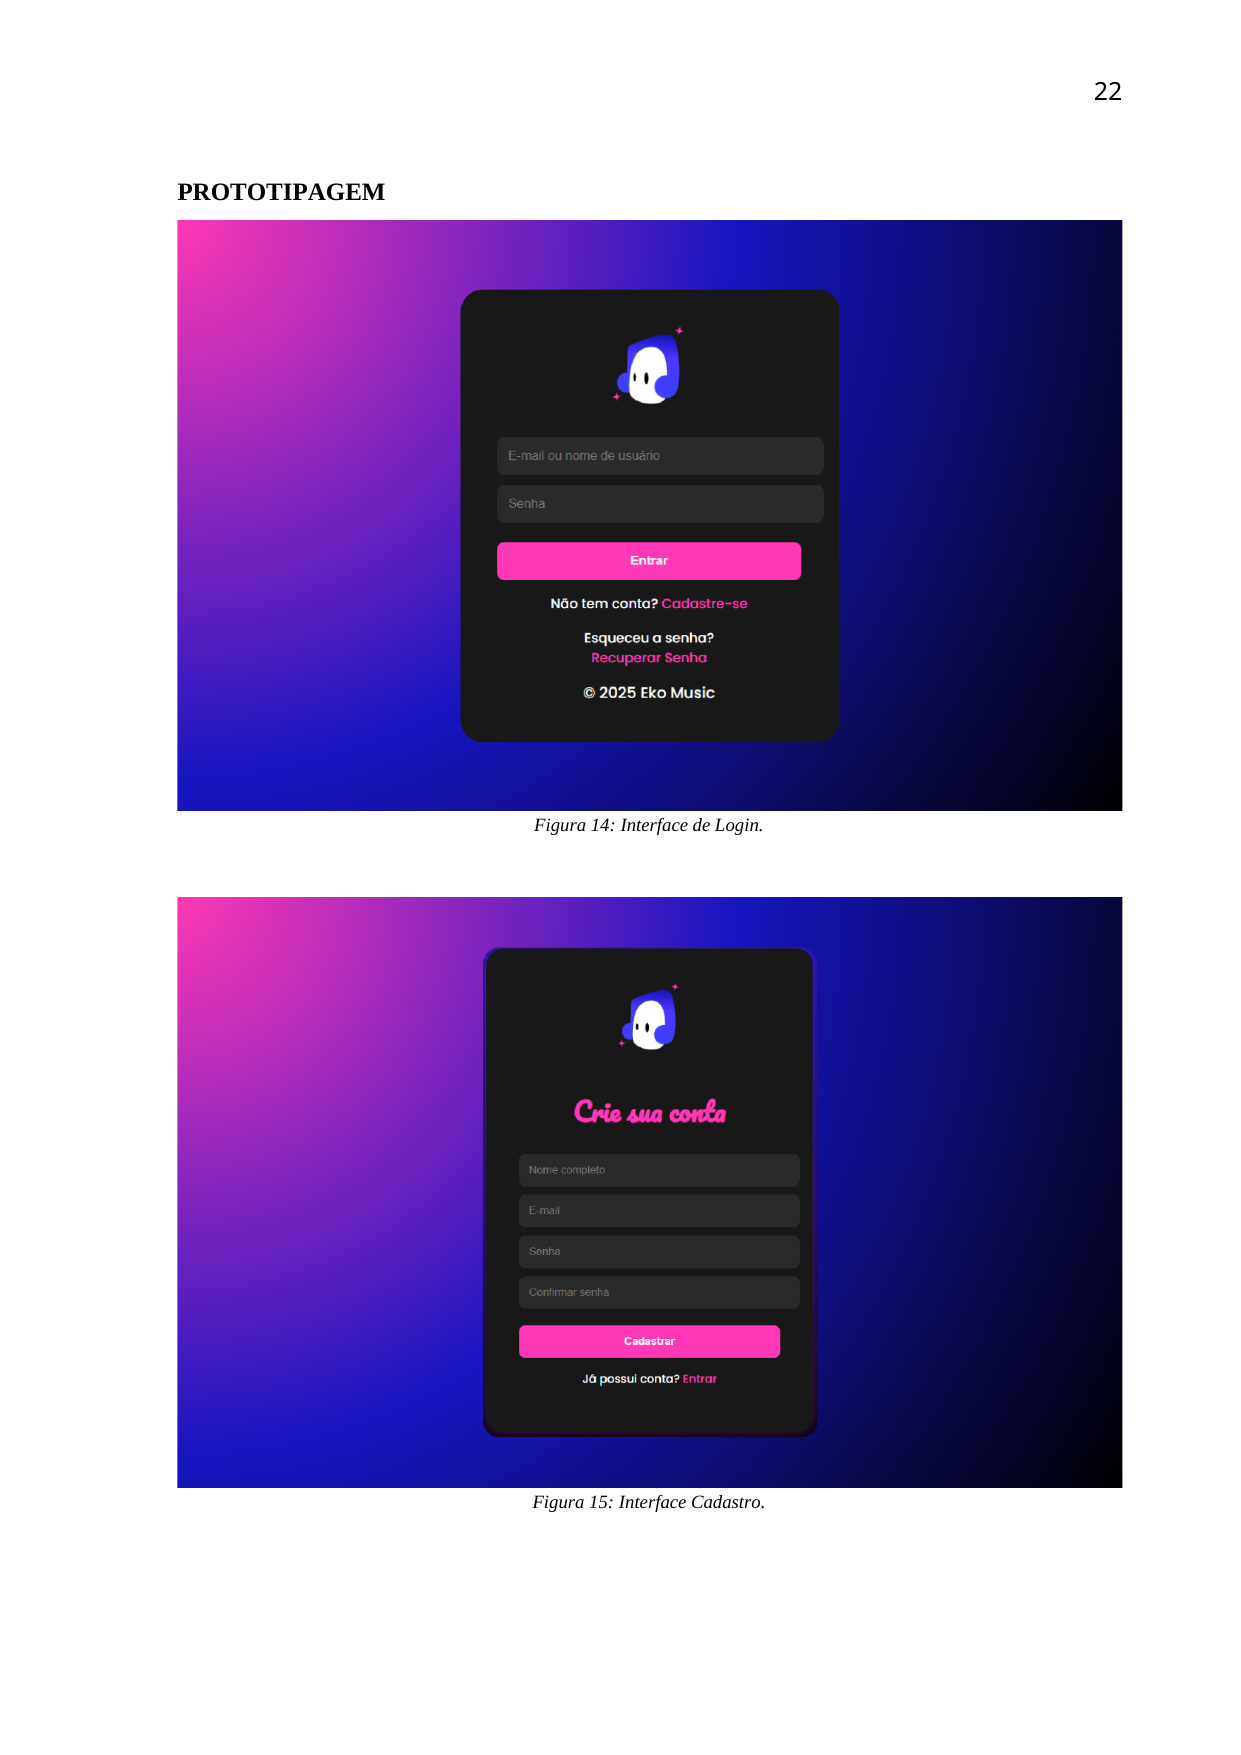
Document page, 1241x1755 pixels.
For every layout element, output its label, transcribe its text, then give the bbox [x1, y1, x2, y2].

subtitle PROTOTIPAGEM [177, 177, 1122, 206]
text Figura 15: Interface Cadastro. [177, 1488, 1122, 1512]
text Figura 14: Interface de Login. [177, 811, 1122, 836]
